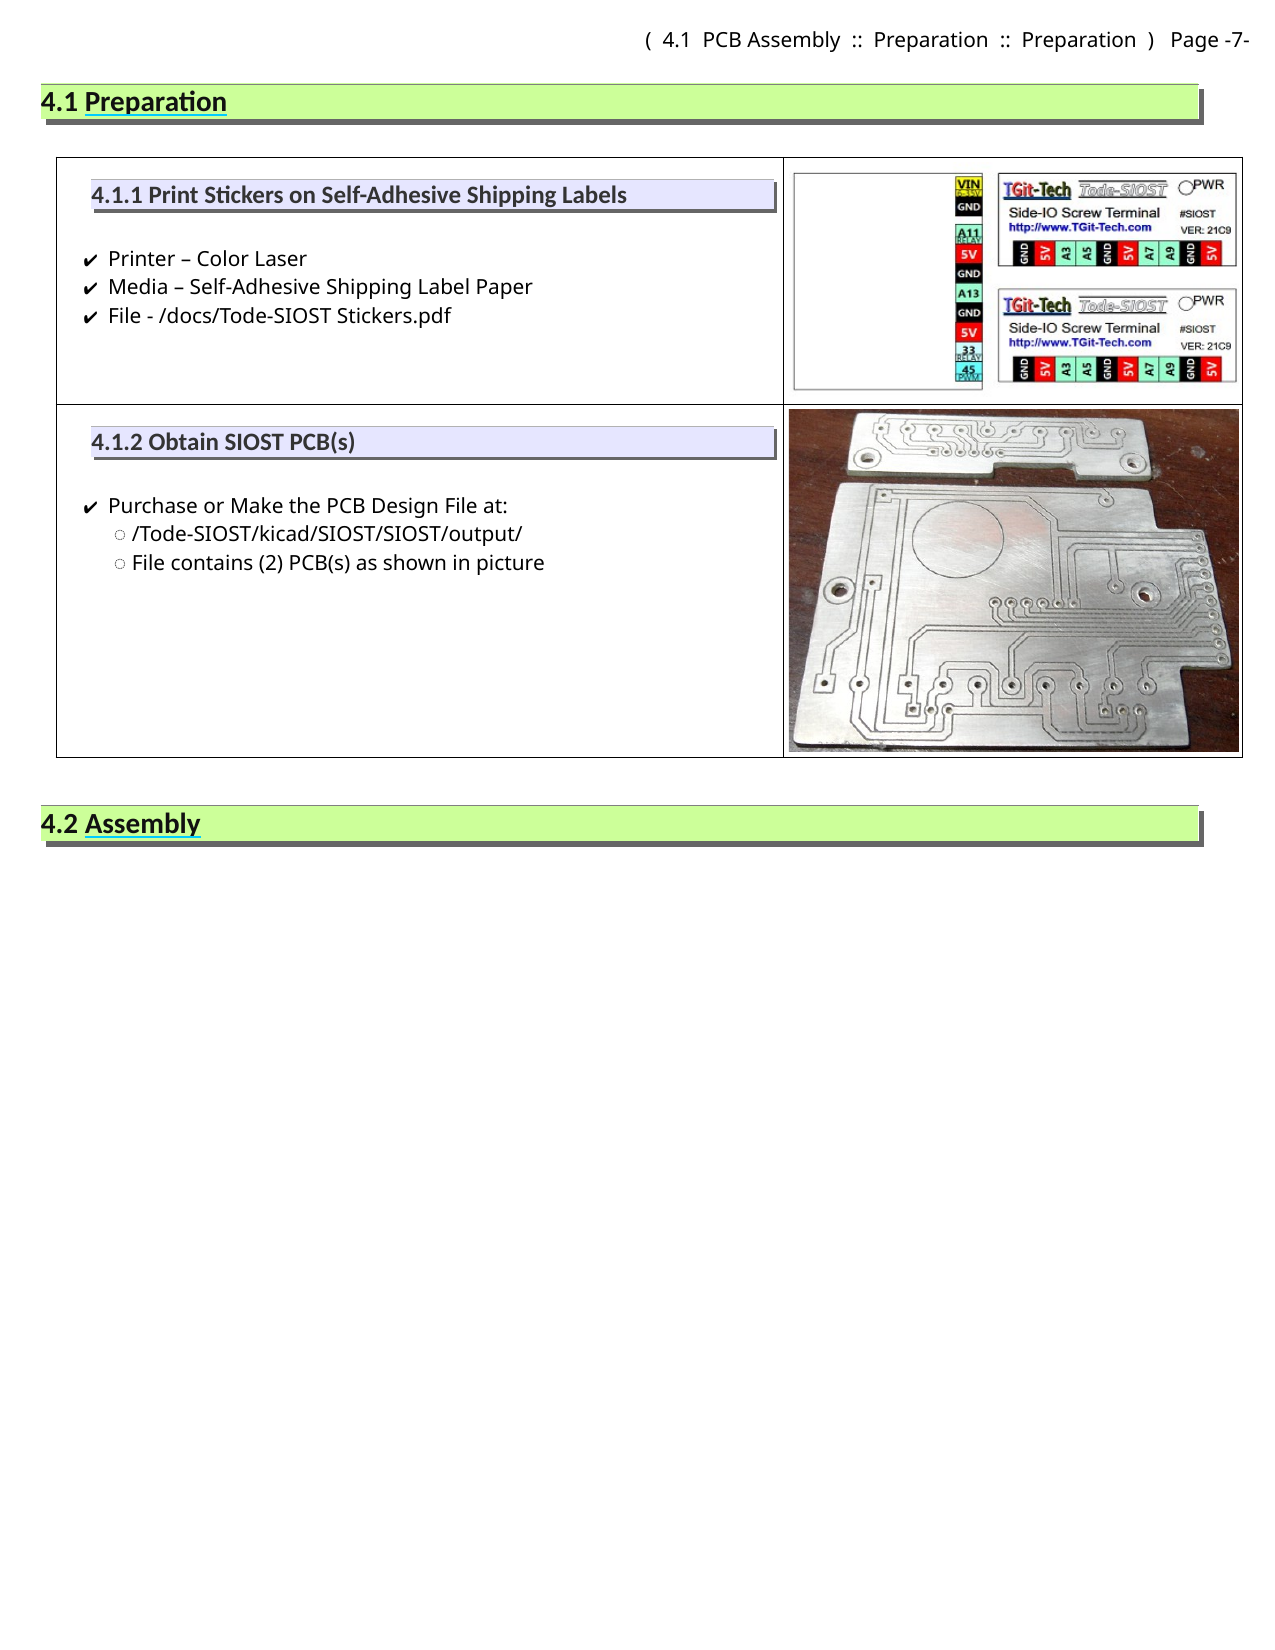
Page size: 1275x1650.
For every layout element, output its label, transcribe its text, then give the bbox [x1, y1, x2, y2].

picture [788, 162, 1239, 398]
subtitle Assembly [41, 806, 1198, 841]
subtitle Preparation [41, 85, 1198, 119]
table_cell [784, 405, 1242, 757]
table_header Print Stickers on Self-Adhesive Shipping Labels Printer – Color Laser Media – Self-Adhesive Shipping Label Paper File - /docs/Tode-SIOST Stickers.pdf [57, 158, 783, 404]
picture [788, 409, 1239, 752]
table_header [784, 158, 1242, 404]
table_cell Obtain SIOST PCB(s) Purchase or Make the PCB Design File at: /Tode-SIOST/kicad/SIOST/SIOST/output/ File contains (2) PCB(s) as shown in picture [57, 405, 783, 757]
